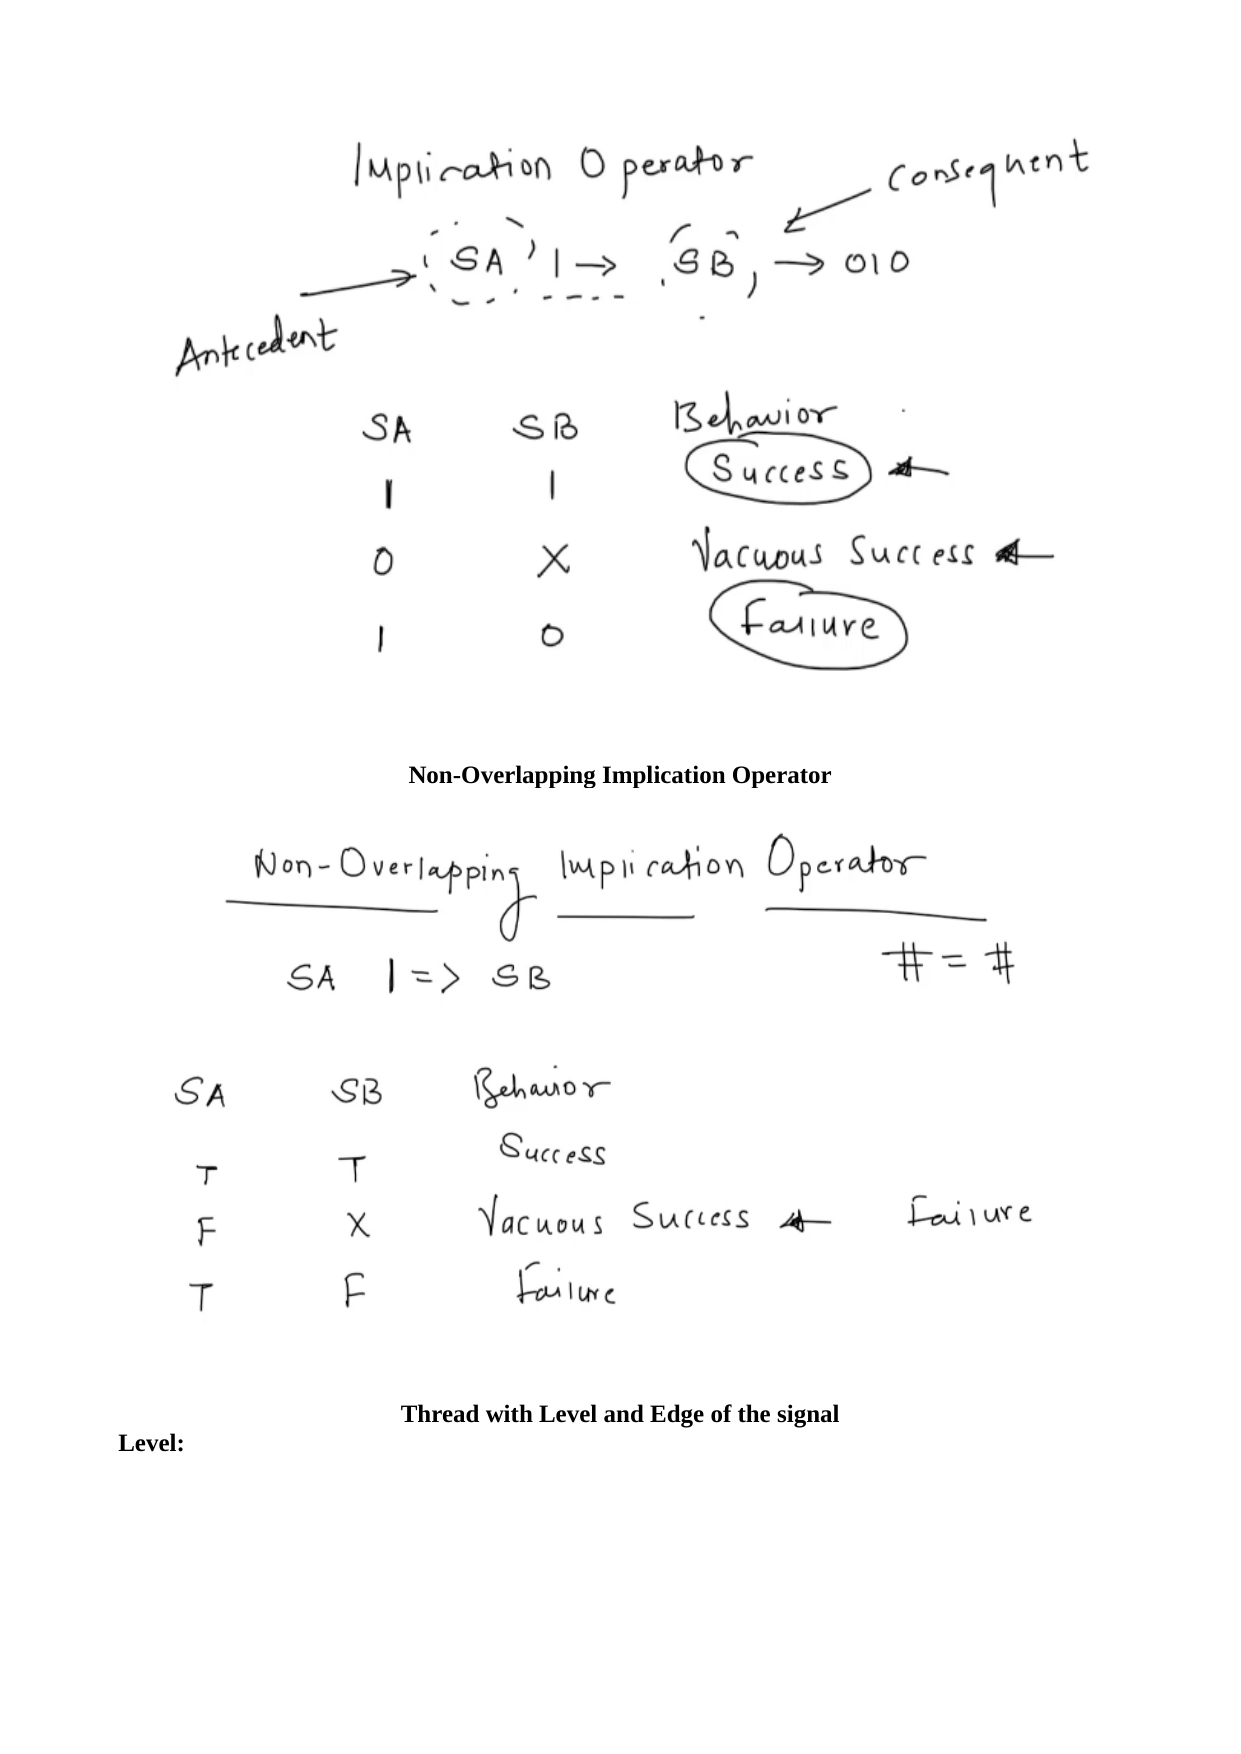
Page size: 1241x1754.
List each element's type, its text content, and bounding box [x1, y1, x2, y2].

picture [118, 788, 1123, 1342]
text Non-Overlapping Implication Operator [118, 760, 1122, 788]
text Level: [118, 1428, 1122, 1457]
picture [118, 118, 1123, 674]
text Thread with Level and Edge of the signal [118, 1399, 1122, 1428]
